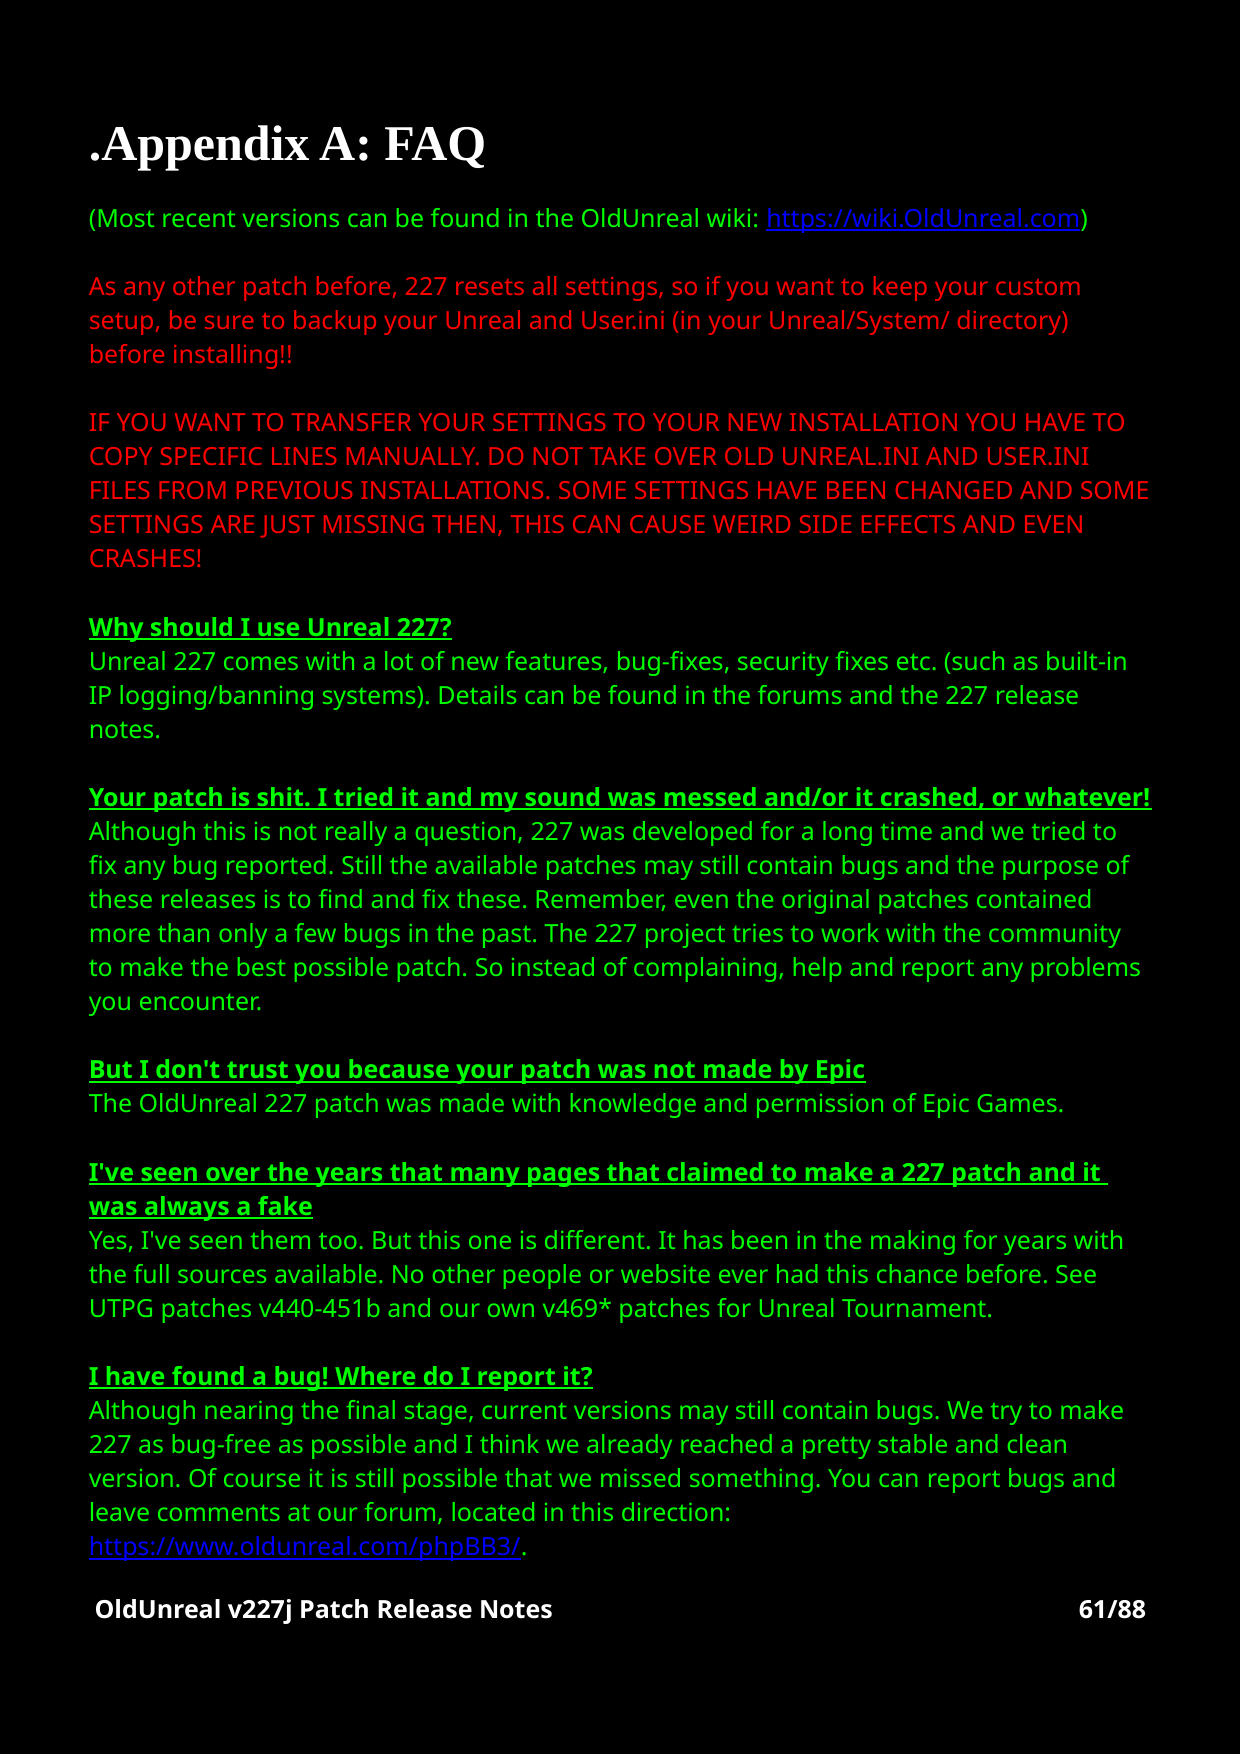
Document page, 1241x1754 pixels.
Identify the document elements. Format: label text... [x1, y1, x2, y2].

text But I don't trust you because your patch was not made by Epic [88, 1052, 1152, 1086]
text Why should I use Unreal 227? [88, 609, 1152, 643]
text The OldUnreal 227 patch was made with knowledge and permission of Epic Games. [88, 1086, 1152, 1120]
text I've seen over the years that many pages that claimed to make a 227 patch and it was always a fake [88, 1154, 1152, 1222]
text Yes, I've seen them too. But this one is different. It has been in the making for years with the full sources available. No other people or website ever had this chance before. See UTPG patches v440-451b and our own v469* patches for Unreal Tournament. [88, 1222, 1152, 1324]
text Although this is not really a question, 227 was developed for a long time and we tried to fix any bug reported. Still the available patches may still contain bugs and the purpose of these releases is to find and fix these. Remember, even the original patches contained more than only a few bugs in the past. The 227 project tries to work with the community to make the best possible patch. So instead of complaining, help and report any problems you encounter. [88, 814, 1152, 1018]
text Unreal 227 comes with a lot of new features, bug-fixes, security fixes etc. (such as built-in IP logging/banning systems). Details can be found in the forums and the 227 release notes. [88, 643, 1152, 746]
text I have found a bug! Where do I report it? [88, 1359, 1152, 1393]
text Although nearing the final stage, current versions may still contain bugs. We try to make 227 as bug-free as possible and I think we already reached a pretty stable and clean version. Of course it is still possible that we missed something. You can report bugs and leave comments at our forum, located in this direction: https://www.oldunreal.com/phpBB3/. [88, 1393, 1152, 1563]
text As any other patch before, 227 resets all settings, so if you want to keep your custom setup, be sure to backup your Unreal and User.ini (in your Unreal/System/ directory) before installing!! [88, 269, 1152, 371]
text [88, 809, 1152, 814]
text (Most recent versions can be found in the OldUnreal wiki: https://wiki.OldUnreal.com) [88, 201, 1152, 234]
text Your patch is shit. I tried it and my sound was messed and/or it crashed, or whatever! [88, 779, 1152, 808]
subtitle Appendix A: FAQ [88, 113, 1152, 171]
text IF YOU WANT TO TRANSFER YOUR SETTINGS TO YOUR NEW INSTALLATION YOU HAVE TO COPY SPECIFIC LINES MANUALLY. DO NOT TAKE OVER OLD UNREAL.INI AND USER.INI FILES FROM PREVIOUS INSTALLATIONS. SOME SETTINGS HAVE BEEN CHANGED AND SOME SETTINGS ARE JUST MISSING THEN, THIS CAN CAUSE WEIRD SIDE EFFECTS AND EVEN CRASHES! [88, 405, 1152, 575]
